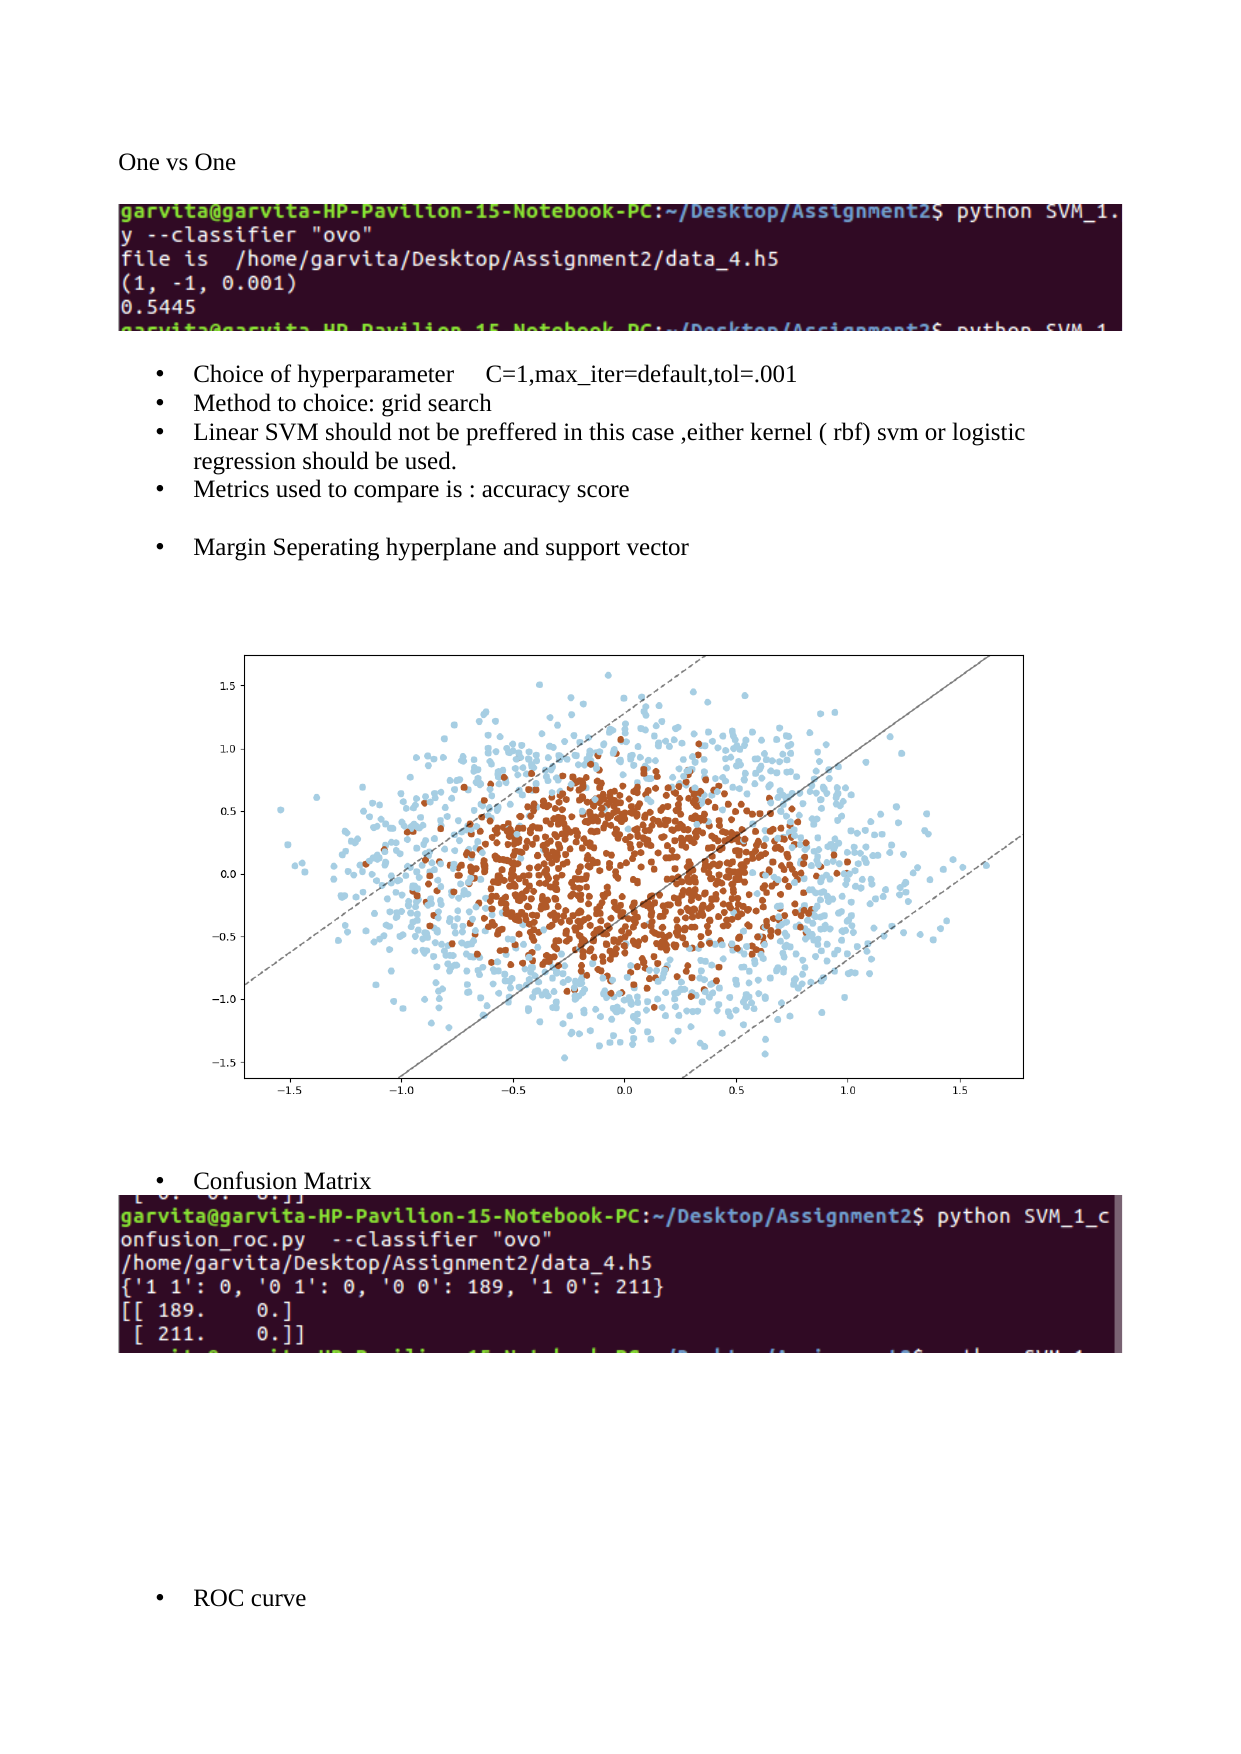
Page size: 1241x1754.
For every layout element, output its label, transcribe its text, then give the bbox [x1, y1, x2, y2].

picture [118, 1195, 1123, 1353]
list Confusion Matrix [156, 1166, 1122, 1195]
list ROC curve [156, 1583, 1122, 1612]
list Choice of hyperparameter C=1,max_iter=default,tol=.001 [156, 359, 1122, 388]
list Margin Seperating hyperplane and support vector [156, 532, 1122, 561]
picture [118, 204, 1123, 331]
list Method to choice: grid search [156, 388, 1122, 417]
text One vs One [118, 147, 1122, 176]
list Linear SVM should not be preffered in this case ,either kernel ( rbf) svm or logistic regression should be used. [156, 417, 1122, 474]
picture [118, 589, 1123, 1138]
list Metrics used to compare is : accuracy score [156, 474, 1122, 503]
